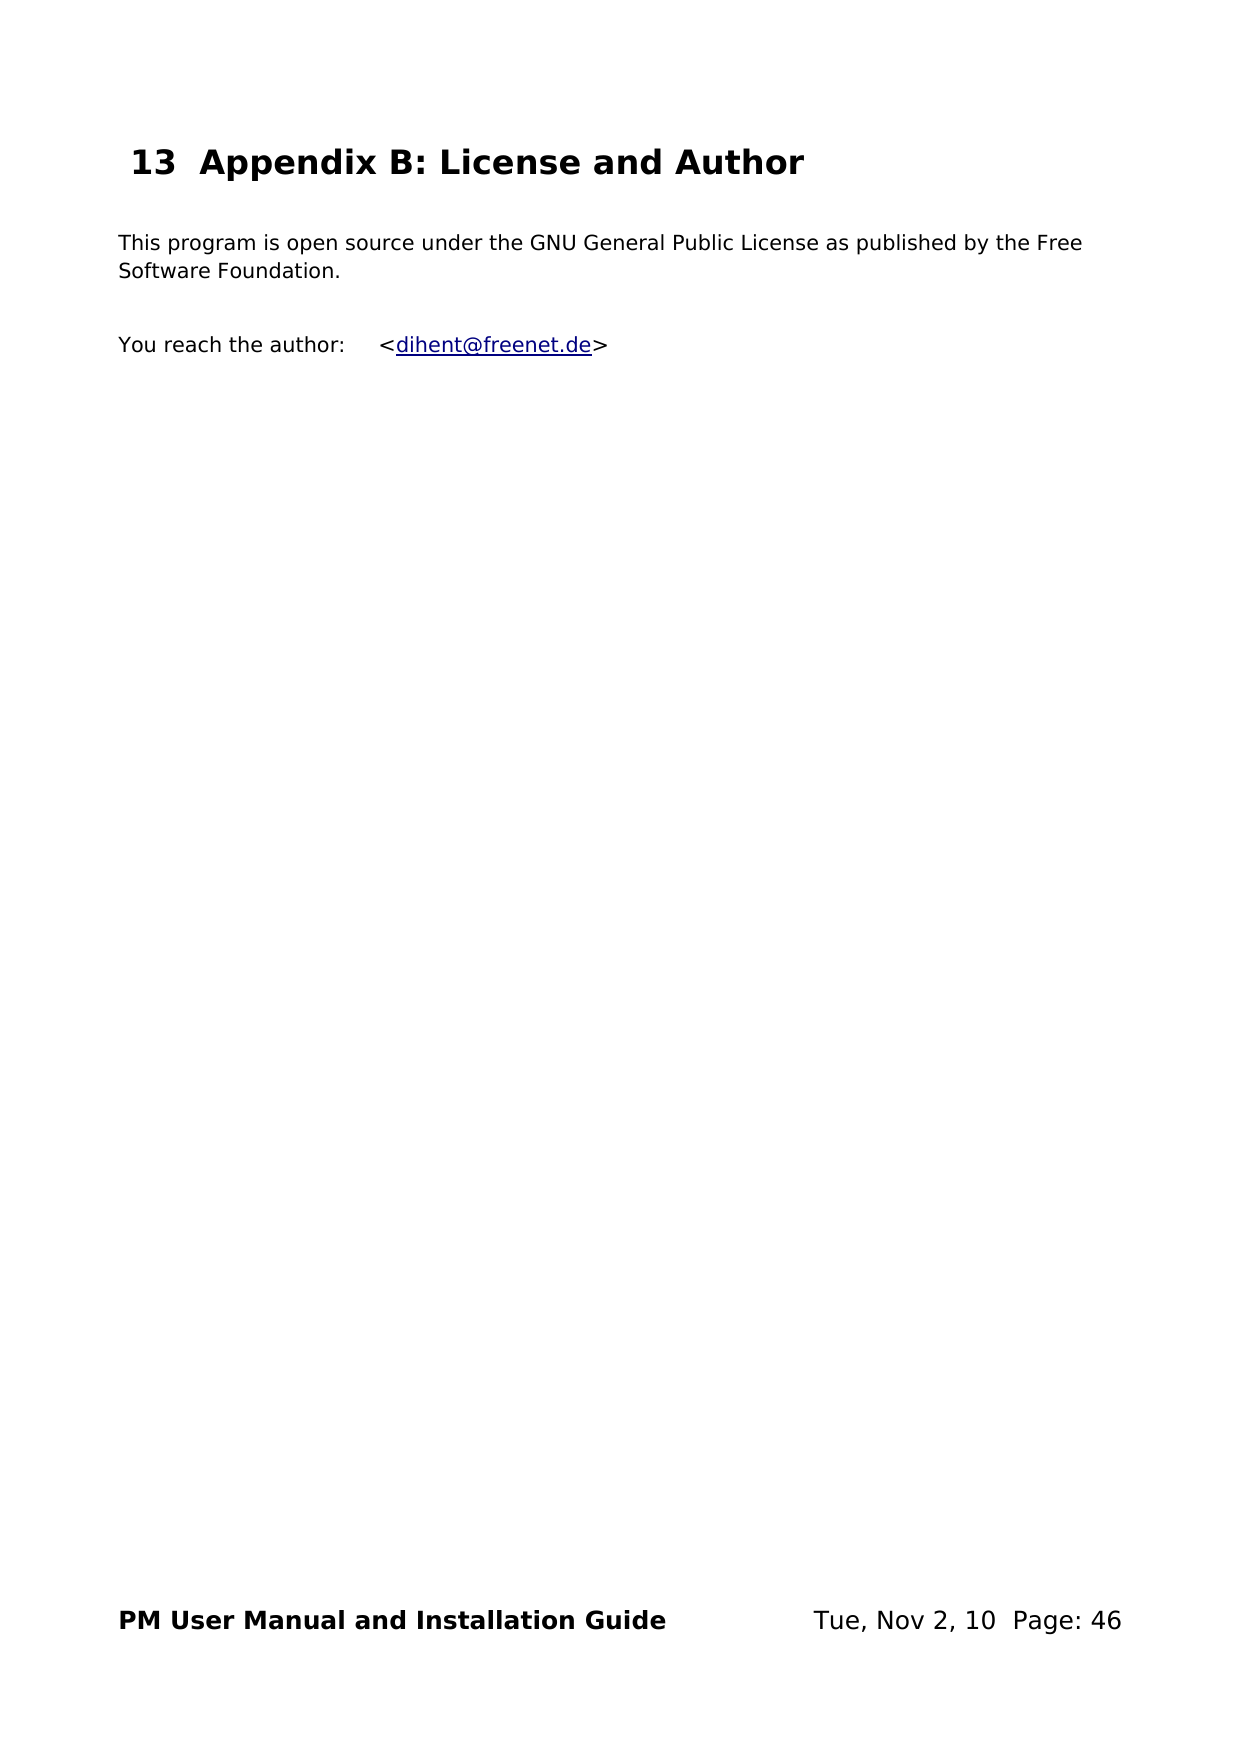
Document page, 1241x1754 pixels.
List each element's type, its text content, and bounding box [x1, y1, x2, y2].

subtitle Appendix B: License and Author [130, 143, 1122, 182]
text This program is open source under the GNU General Public License as published by the Free Software Foundation. [118, 231, 1122, 284]
text You reach the author: <dihent@freenet.de> [118, 333, 1122, 358]
